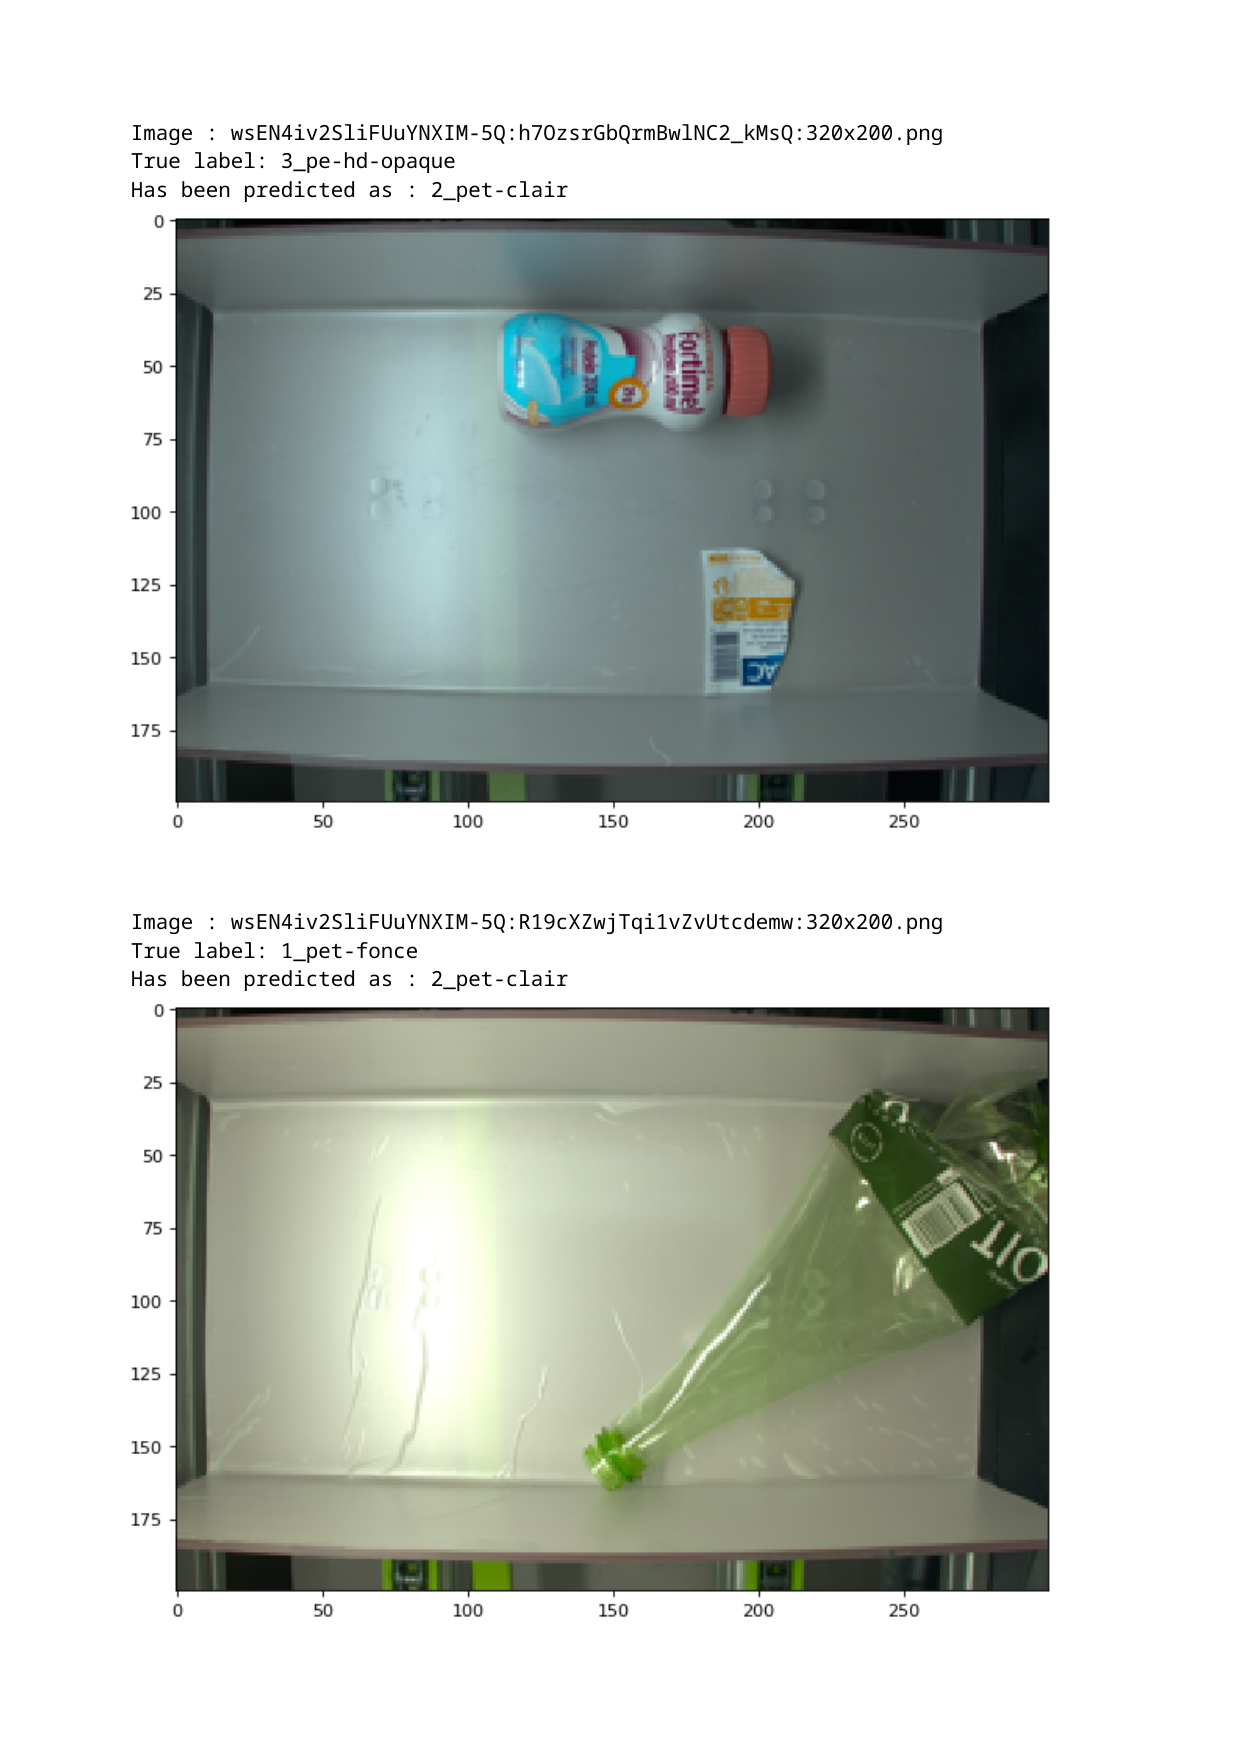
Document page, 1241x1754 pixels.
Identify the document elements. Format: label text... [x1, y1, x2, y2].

text Image : wsEN4iv2SliFUuYNXIM-5Q:R19cXZwjTqi1vZvUtcdemw:320x200.png [118, 907, 1122, 936]
text Has been predicted as : 2_pet-clair [118, 964, 1122, 993]
picture [118, 203, 1059, 842]
text True label: 1_pet-fonce [118, 936, 1122, 964]
text Image : wsEN4iv2SliFUuYNXIM-5Q:h7OzsrGbQrmBwlNC2_kMsQ:320x200.png [118, 118, 1122, 147]
text Has been predicted as : 2_pet-clair [118, 175, 1122, 204]
picture [118, 993, 1059, 1631]
text True label: 3_pe-hd-opaque [118, 147, 1122, 175]
